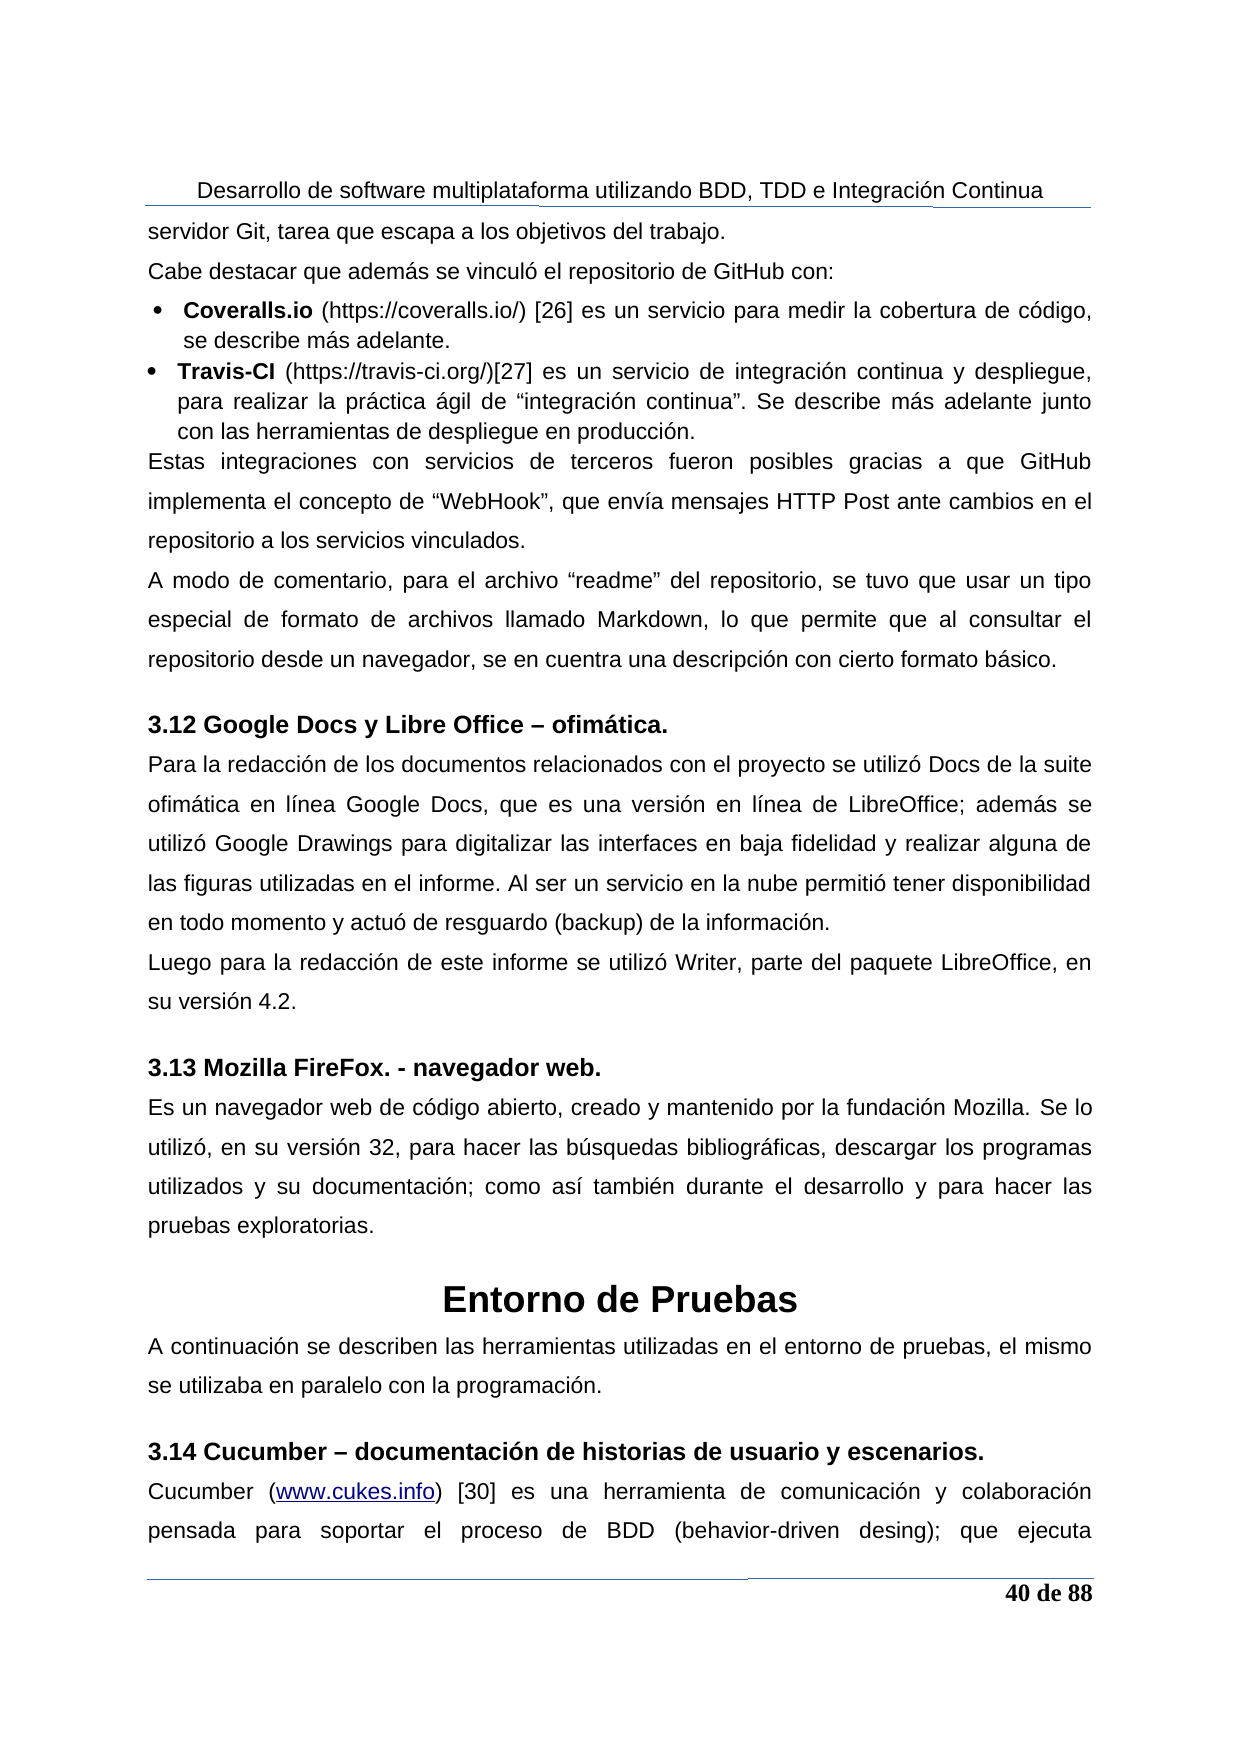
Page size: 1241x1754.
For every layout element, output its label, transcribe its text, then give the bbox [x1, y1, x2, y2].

text Es un navegador web de código abierto, creado y mantenido por la fundación Mozilla. Se lo utilizó, en su versión 32, para hacer las búsquedas bibliográficas, descargar los programas utilizados y su documentación; como así también durante el desarrollo y para hacer las pruebas exploratorias. [148, 1094, 1093, 1239]
subtitle 3.13 Mozilla FireFox. - navegador web. [148, 1053, 1093, 1082]
text Cabe destacar que además se vinculó el repositorio de GitHub con: [148, 258, 1093, 284]
subtitle 3.12 Google Docs y Libre Office – ofimática. [148, 710, 1093, 739]
subtitle 3.14 Cucumber – documentación de historias de usuario y escenarios. [148, 1437, 1093, 1465]
text Para la redacción de los documentos relacionados con el proyecto se utilizó Docs de la suite ofimática en línea Google Docs, que es una versión en línea de LibreOffice; además se utilizó Google Drawings para digitalizar las interfaces en baja fidelidad y realizar alguna de las figuras utilizadas en el informe. Al ser un servicio en la nube permitió tener disponibilidad en todo momento y actuó de resguardo (backup) de la información. [148, 751, 1093, 936]
text A continuación se describen las herramientas utilizadas en el entorno de pruebas, el mismo se utilizaba en paralelo con la programación. [148, 1333, 1093, 1398]
text Estas integraciones con servicios de terceros fueron posibles gracias a que GitHub implementa el concepto de “WebHook”, que envía mensajes HTTP Post ante cambios en el repositorio a los servicios vinculados. [148, 448, 1093, 554]
list Coveralls.io (https://coveralls.io/) [26] es un servicio para medir la cobertura de código, se describe más adelante. [153, 297, 1093, 354]
list Travis-CI (https://travis-ci.org/)[27] es un servicio de integración continua y despliegue, para realizar la práctica ágil de “integración continua”. Se describe más adelante junto con las herramientas de despliegue en producción. [148, 358, 1093, 444]
text A modo de comentario, para el archivo “readme” del repositorio, se tuvo que usar un tipo especial de formato de archivos llamado Markdown, lo que permite que al consultar el repositorio desde un navegador, se en cuentra una descripción con cierto formato básico. [148, 567, 1093, 672]
text Cucumber (www.cukes.info) [30] es una herramienta de comunicación y colaboración pensada para soportar el proceso de BDD (behavior-driven desing); que ejecuta [148, 1478, 1093, 1544]
text servidor Git, tarea que escapa a los objetivos del trabajo. [148, 218, 1093, 245]
subtitle Entorno de Pruebas [148, 1277, 1093, 1320]
text Luego para la redacción de este informe se utilizó Writer, parte del paquete LibreOffice, en su versión 4.2. [148, 949, 1093, 1015]
